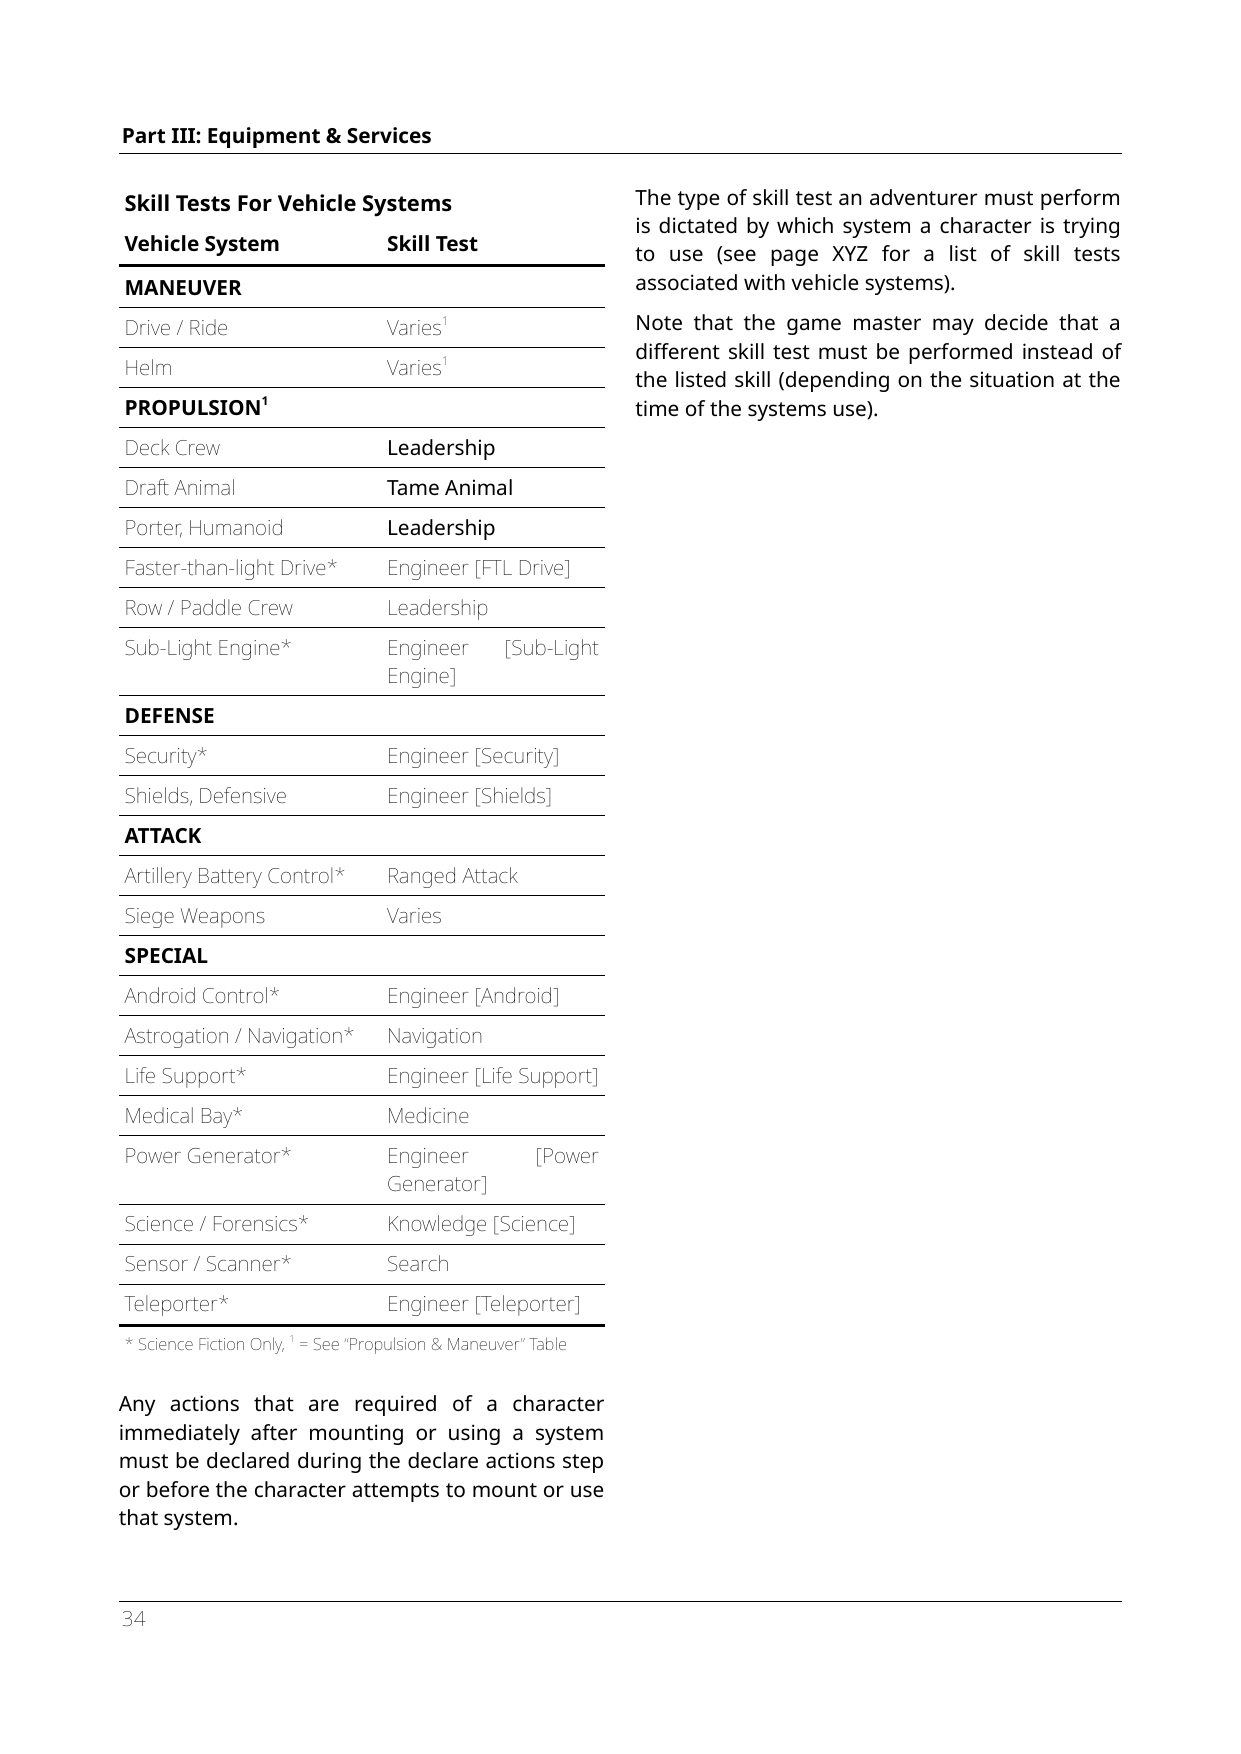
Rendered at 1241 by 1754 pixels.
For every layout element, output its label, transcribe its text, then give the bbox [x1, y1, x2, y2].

table_cell Medicine [381, 1096, 604, 1135]
table_cell Varies1 [381, 308, 604, 347]
table_cell Life Support* [119, 1056, 381, 1095]
table_cell Sensor / Scanner* [119, 1245, 381, 1284]
table_cell Engineer [Teleporter] [381, 1285, 604, 1324]
table_cell Security* [119, 736, 381, 775]
table_cell * Science Fiction Only, 1 = See “Propulsion & Maneuver” Table [119, 1327, 604, 1361]
table_cell Drive / Ride [119, 308, 381, 347]
table_cell Sub-Light Engine* [119, 628, 381, 695]
table_cell SPECIAL [119, 936, 604, 975]
table_cell Porter, Humanoid [119, 508, 381, 547]
table_cell Engineer [Shields] [381, 776, 604, 815]
table_cell Helm [119, 348, 381, 387]
table_cell Row / Paddle Crew [119, 588, 381, 627]
table_cell PROPULSION1 [119, 388, 604, 427]
text Any actions that are required of a character immediately after mounting or using a system must be declared during the declare actions step or before the character attempts to mount or use that system. [118, 1389, 605, 1532]
table_cell Varies1 [381, 348, 604, 387]
table_cell Engineer [Sub-Light Engine] [381, 628, 604, 695]
table_cell Medical Bay* [119, 1096, 381, 1135]
table_cell Tame Animal [381, 468, 604, 507]
table_cell Skill Test [381, 224, 604, 264]
text The type of skill test an adventurer must perform is dictated by which system a character is trying to use (see page XYZ for a list of skill tests associated with vehicle systems). [635, 183, 1122, 296]
table_cell Astrogation / Navigation* [119, 1016, 381, 1055]
table_cell Deck Crew [119, 428, 381, 467]
table_cell Engineer [Life Support] [381, 1056, 604, 1095]
table_header Skill Tests For Vehicle Systems [119, 183, 604, 224]
table_cell Science / Forensics* [119, 1205, 381, 1244]
table_cell Leadership [381, 508, 604, 547]
table_cell Power Generator* [119, 1136, 381, 1204]
text Note that the game master may decide that a different skill test must be performed instead of the listed skill (depending on the situation at the time of the systems use). [635, 308, 1122, 422]
table_cell Ranged Attack [381, 856, 604, 895]
table_cell Search [381, 1245, 604, 1284]
table_cell MANEUVER [119, 267, 604, 307]
table_cell Faster-than-light Drive* [119, 548, 381, 587]
table_cell Leadership [381, 588, 604, 627]
table_cell Navigation [381, 1016, 604, 1055]
table_cell Siege Weapons [119, 896, 381, 935]
table_cell Draft Animal [119, 468, 381, 507]
table_cell Engineer [Power Generator] [381, 1136, 604, 1204]
table_cell Shields, Defensive [119, 776, 381, 815]
table_cell Leadership [381, 428, 604, 467]
table_cell Engineer [Security] [381, 736, 604, 775]
table_cell Engineer [Android] [381, 976, 604, 1015]
table_cell Artillery Battery Control* [119, 856, 381, 895]
table_cell Varies [381, 896, 604, 935]
table_cell Engineer [FTL Drive] [381, 548, 604, 587]
table_cell DEFENSE [119, 696, 604, 735]
table_cell Android Control* [119, 976, 381, 1015]
table_cell Knowledge [Science] [381, 1205, 604, 1244]
table_cell Teleporter* [119, 1285, 381, 1324]
table_cell ATTACK [119, 816, 604, 855]
table_cell Vehicle System [119, 224, 381, 264]
